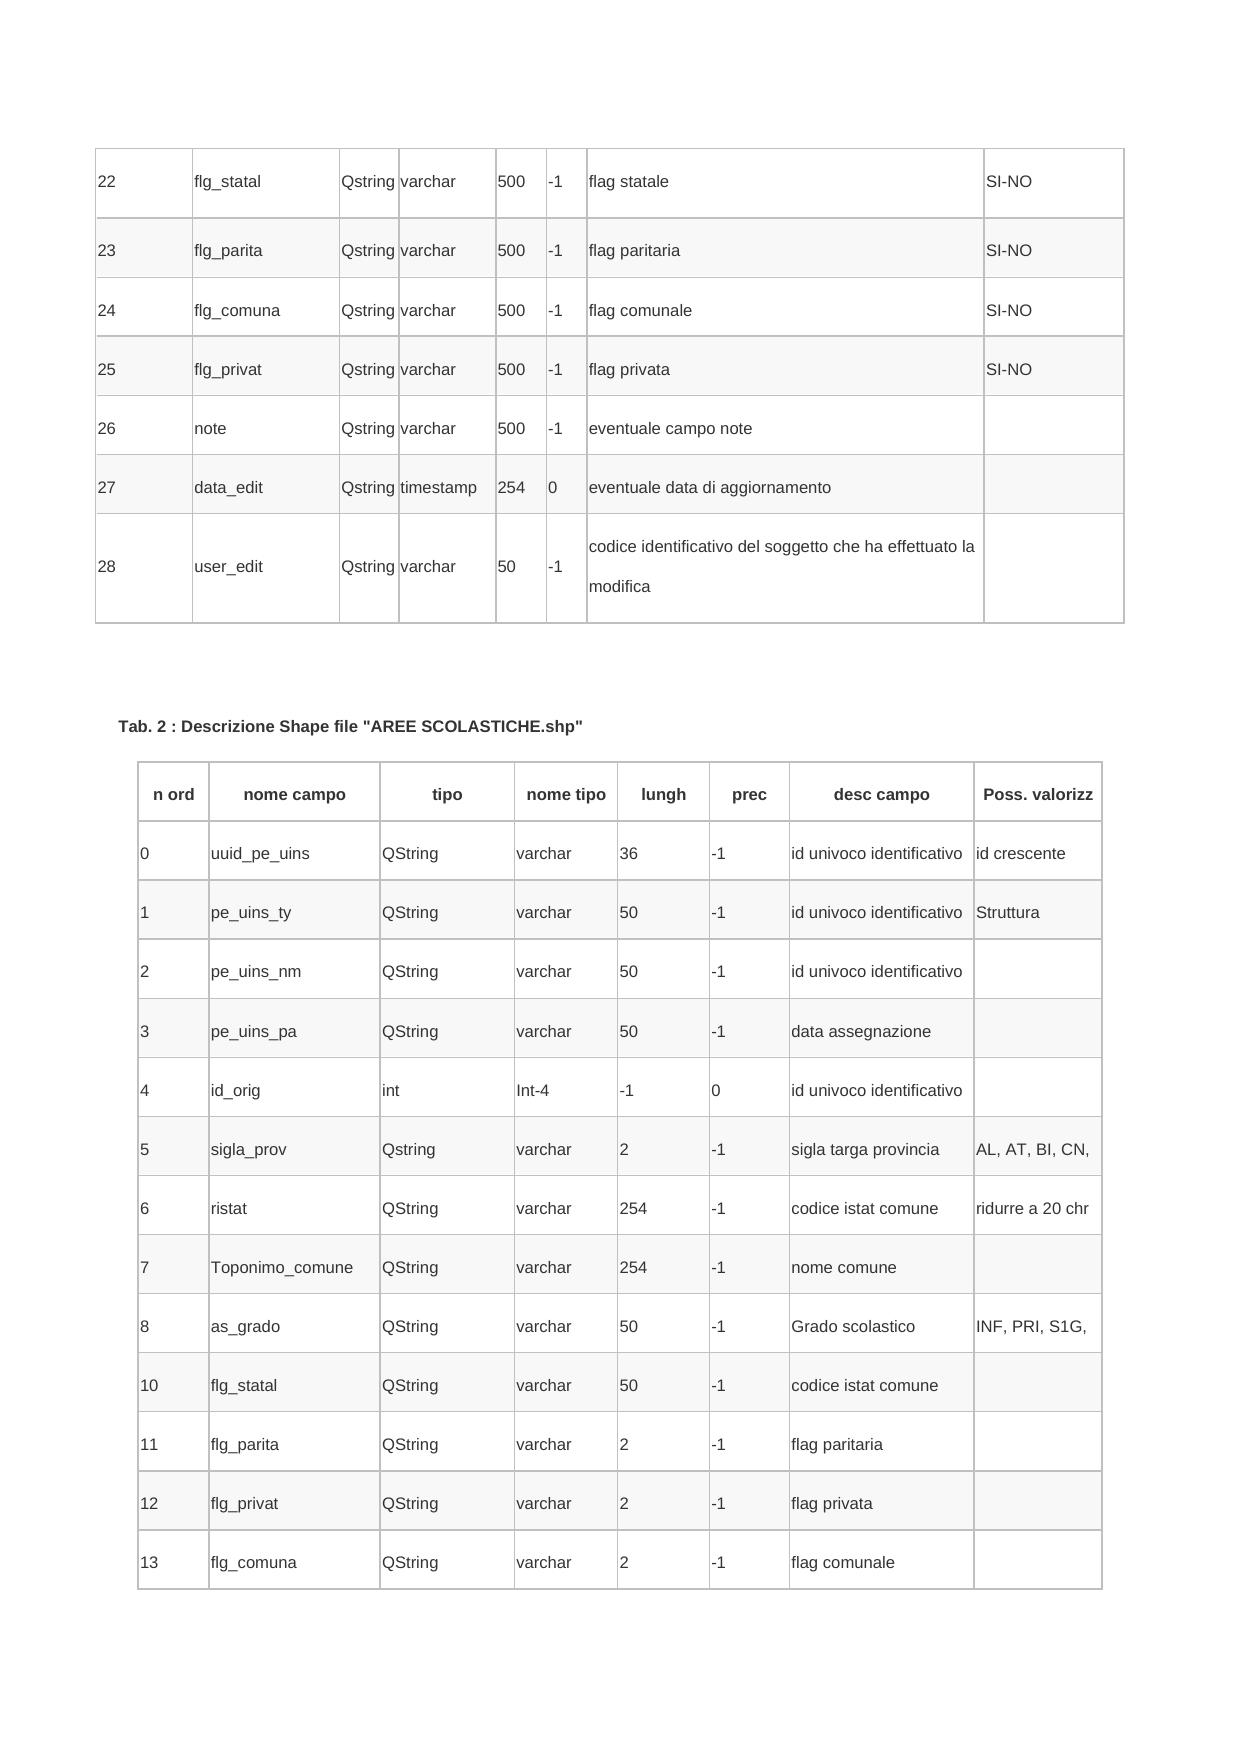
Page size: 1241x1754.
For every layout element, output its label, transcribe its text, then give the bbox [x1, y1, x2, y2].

table_cell [975, 1058, 1101, 1116]
table_cell -1 [710, 940, 789, 997]
table_cell -1 [710, 1235, 789, 1293]
table_cell 11 [139, 1412, 208, 1470]
table_cell id univoco identificativo del poligono assegnato automaticamente [790, 881, 973, 938]
table_cell timestamp [400, 455, 495, 513]
table_cell 23 [96, 218, 192, 276]
table_cell -1 [710, 1472, 789, 1529]
table_cell 500 [497, 278, 546, 335]
table_cell flag comunale [790, 1531, 973, 1588]
table_cell nome comune [790, 1235, 973, 1293]
table_cell [975, 1531, 1101, 1588]
table_cell varchar [400, 396, 495, 453]
table_cell codice istat comune anteponendo prefisso"R" [790, 1176, 973, 1234]
table_cell id_orig [210, 1058, 379, 1116]
table_cell QString [381, 1531, 514, 1588]
table_cell flag comunale [588, 278, 983, 335]
table_header n ord [139, 763, 208, 820]
table_cell flg_comuna [210, 1531, 379, 1588]
table_cell data assegnazione attributi sorgente [790, 999, 973, 1056]
table_cell varchar [515, 1117, 617, 1174]
table_cell 50 [618, 881, 709, 938]
table_cell 2 [618, 1472, 709, 1529]
table_cell -1 [710, 1531, 789, 1588]
table_cell flg_comuna [193, 278, 339, 335]
table_cell -1 [547, 149, 586, 217]
table_cell 6 [139, 1176, 208, 1234]
table_cell int [381, 1058, 514, 1116]
table_cell SI-NO [985, 149, 1123, 217]
table_cell -1 [710, 1412, 789, 1470]
table_cell Grado scolastico [790, 1294, 973, 1352]
table_cell Qstring [340, 149, 398, 217]
table_cell 36 [618, 822, 709, 879]
table_cell 10 [139, 1353, 208, 1411]
table_cell pe_uins_pa [210, 999, 379, 1056]
table_cell -1 [710, 1294, 789, 1352]
table_cell varchar [400, 337, 495, 394]
table_cell -1 [547, 278, 586, 335]
table_cell INF, PRI, S1G, S2G, PAL, F.P [975, 1294, 1101, 1352]
table_cell note [193, 396, 339, 453]
table_cell SI-NO [985, 278, 1123, 335]
table_cell 2 [618, 1531, 709, 1588]
table_header prec [710, 763, 789, 820]
table_cell 50 [618, 940, 709, 997]
table_cell id univoco identificativo del poligono asegnato manualmente [790, 1058, 973, 1116]
table_cell [985, 396, 1123, 453]
table_cell -1 [547, 396, 586, 453]
table_cell 2 [618, 1117, 709, 1174]
table_cell 0 [710, 1058, 789, 1116]
table_cell flag privata [790, 1472, 973, 1529]
table_cell sigla targa provincia [790, 1117, 973, 1174]
table_cell Qstring [340, 455, 398, 513]
table_cell -1 [710, 999, 789, 1056]
table_cell QString [381, 1472, 514, 1529]
table_cell eventuale campo note [588, 396, 983, 453]
table_cell Toponimo_comune [210, 1235, 379, 1293]
table_cell 500 [497, 396, 546, 453]
table_cell 1 [139, 881, 208, 938]
table_cell 2 [618, 1412, 709, 1470]
table_cell id univoco identificativo del poligono assegnato automaticamente [790, 940, 973, 997]
table_cell [975, 940, 1101, 997]
table_cell 500 [497, 337, 546, 394]
table_cell QString [381, 1294, 514, 1352]
table_cell QString [381, 999, 514, 1056]
table_cell codice identificativo del soggetto che ha effettuato la modifica [588, 514, 983, 622]
table_cell varchar [515, 1531, 617, 1588]
table_cell [975, 1235, 1101, 1293]
table_cell 28 [96, 514, 192, 622]
table_cell QString [381, 1412, 514, 1470]
table_cell -1 [710, 822, 789, 879]
table_cell varchar [515, 1294, 617, 1352]
table_cell 24 [96, 278, 192, 335]
table_cell [975, 1353, 1101, 1411]
table_cell flg_privat [193, 337, 339, 394]
table_cell varchar [515, 940, 617, 997]
table_cell 50 [497, 514, 546, 622]
table_cell SI-NO [985, 219, 1123, 276]
table_cell -1 [710, 1117, 789, 1174]
table_cell 12 [139, 1472, 208, 1529]
table_cell Qstring [381, 1117, 514, 1174]
table_cell 27 [96, 455, 192, 513]
table_cell flag paritaria [588, 219, 983, 276]
table_cell 13 [139, 1531, 208, 1588]
table_cell varchar [515, 822, 617, 879]
table_cell 254 [618, 1176, 709, 1234]
table_cell flg_parita [193, 219, 339, 276]
table_cell -1 [710, 881, 789, 938]
table_cell ridurre a 20 chr [975, 1176, 1101, 1234]
table_header Poss. valorizz [975, 763, 1101, 820]
table_cell pe_uins_nm [210, 940, 379, 997]
table_cell 5 [139, 1117, 208, 1174]
table_cell varchar [400, 514, 495, 622]
table_cell -1 [710, 1176, 789, 1234]
table_cell QString [381, 940, 514, 997]
table_header tipo [381, 763, 514, 820]
table_cell flg_statal [210, 1353, 379, 1411]
table_cell as_grado [210, 1294, 379, 1352]
table_cell Qstring [340, 278, 398, 335]
table_cell data_edit [193, 455, 339, 513]
table_cell varchar [515, 881, 617, 938]
table_cell [975, 999, 1101, 1056]
table_cell flag paritaria [790, 1412, 973, 1470]
table_cell 254 [618, 1235, 709, 1293]
table_cell flag privata [588, 337, 983, 394]
table_cell QString [381, 1176, 514, 1234]
table_cell 2 [139, 940, 208, 997]
table_cell varchar [400, 278, 495, 335]
table_cell 0 [139, 822, 208, 879]
table_cell QString [381, 881, 514, 938]
table_cell user_edit [193, 514, 339, 622]
table_cell [975, 1412, 1101, 1470]
table_cell varchar [515, 1412, 617, 1470]
table_cell -1 [710, 1353, 789, 1411]
table_cell varchar [515, 1235, 617, 1293]
table_cell 50 [618, 1353, 709, 1411]
table_cell flg_statal [193, 149, 339, 217]
table_cell varchar [400, 219, 495, 276]
table_cell 50 [618, 999, 709, 1056]
table_cell 25 [96, 336, 192, 394]
table_cell Qstring [340, 396, 398, 453]
table_cell QString [381, 822, 514, 879]
table_cell eventuale data di aggiornamento [588, 455, 983, 513]
table_header lungh [618, 763, 709, 820]
table_cell varchar [515, 999, 617, 1056]
table_cell 3 [139, 999, 208, 1056]
table_cell pe_uins_ty [210, 881, 379, 938]
table_cell uuid_pe_uins [210, 822, 379, 879]
table_cell [975, 1472, 1101, 1529]
table_cell Qstring [340, 337, 398, 394]
table_cell flag statale [588, 149, 983, 217]
table_cell 254 [497, 455, 546, 513]
table_cell Qstring [340, 514, 398, 622]
table_cell 8 [139, 1294, 208, 1352]
table_cell Int-4 [515, 1058, 617, 1116]
table_cell 500 [497, 219, 546, 276]
table_cell 500 [497, 149, 546, 217]
table_cell [985, 455, 1123, 513]
table_cell varchar [515, 1472, 617, 1529]
subtitle Tab. 2 : Descrizione Shape file "AREE SCOLASTICHE.shp" [118, 717, 1122, 736]
table_cell Qstring [340, 219, 398, 276]
table_cell codice istat comune anteponendo prefisso"R" [790, 1353, 973, 1411]
table_cell varchar [400, 149, 495, 217]
table_header nome campo [210, 763, 379, 820]
table_cell 22 [96, 149, 192, 217]
table_header nome tipo [515, 763, 617, 820]
table_cell QString [381, 1235, 514, 1293]
table_cell 4 [139, 1058, 208, 1116]
table_cell -1 [618, 1058, 709, 1116]
table_cell Struttura scolastica [975, 881, 1101, 938]
table_cell SI-NO [985, 337, 1123, 394]
table_cell varchar [515, 1353, 617, 1411]
table_cell id crescente [975, 822, 1101, 879]
table_cell AL, AT, BI, CN, NO, TO, VB, VC [975, 1117, 1101, 1174]
table_cell -1 [547, 514, 586, 622]
table_cell [985, 514, 1123, 622]
table_cell flg_parita [210, 1412, 379, 1470]
table_cell 50 [618, 1294, 709, 1352]
table_cell 26 [96, 396, 192, 453]
table_cell 7 [139, 1235, 208, 1293]
table_cell varchar [515, 1176, 617, 1234]
table_header desc campo [790, 763, 973, 820]
table_cell id univoco identificativo del poligono assegnato automaticamente dal DB [790, 822, 973, 879]
table_cell -1 [547, 337, 586, 394]
table_cell -1 [547, 219, 586, 276]
table_cell sigla_prov [210, 1117, 379, 1174]
table_cell flg_privat [210, 1472, 379, 1529]
table_cell ristat [210, 1176, 379, 1234]
table_cell QString [381, 1353, 514, 1411]
table_cell 0 [547, 455, 586, 513]
